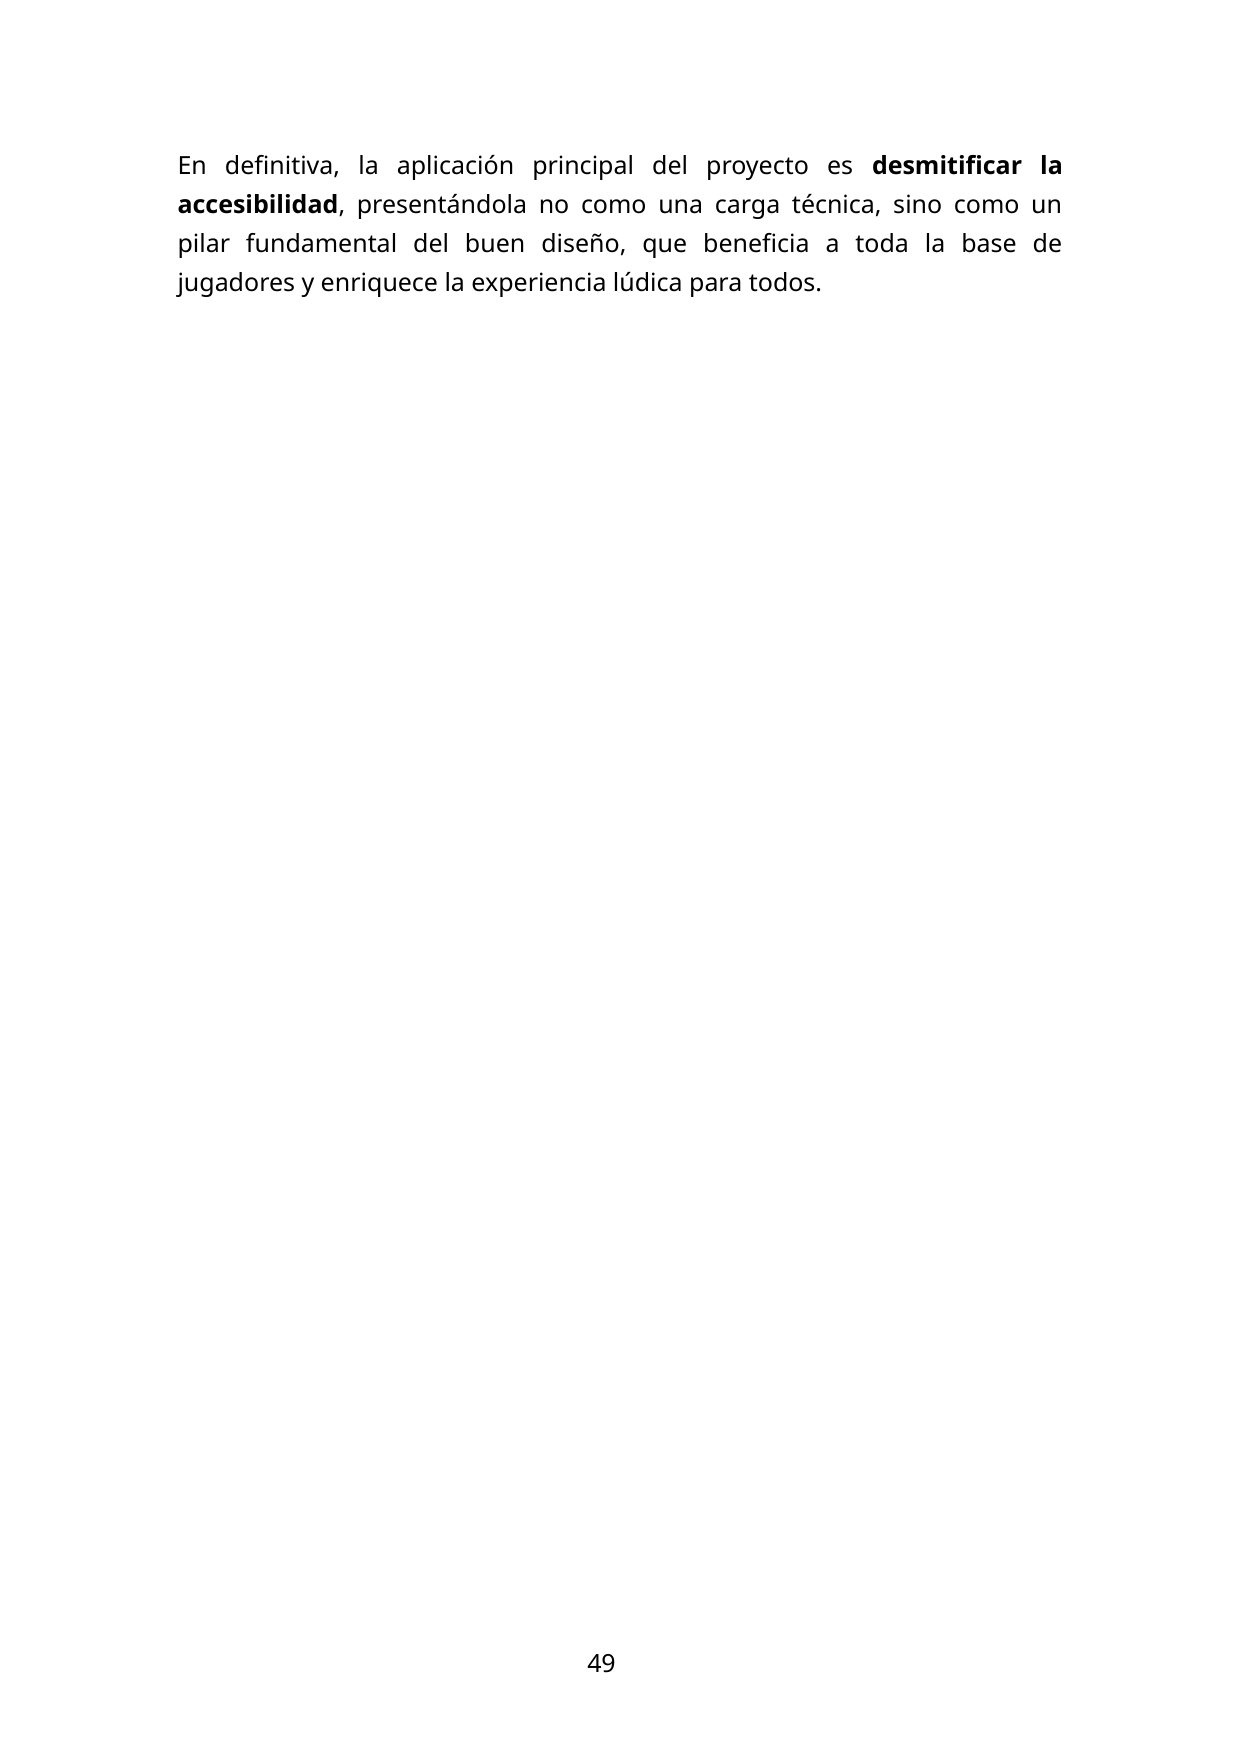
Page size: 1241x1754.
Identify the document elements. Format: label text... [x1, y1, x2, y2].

text En definitiva, la aplicación principal del proyecto es desmitificar la accesibilidad, presentándola no como una carga técnica, sino como un pilar fundamental del buen diseño, que beneficia a toda la base de jugadores y enriquece la experiencia lúdica para todos. [177, 148, 1063, 299]
